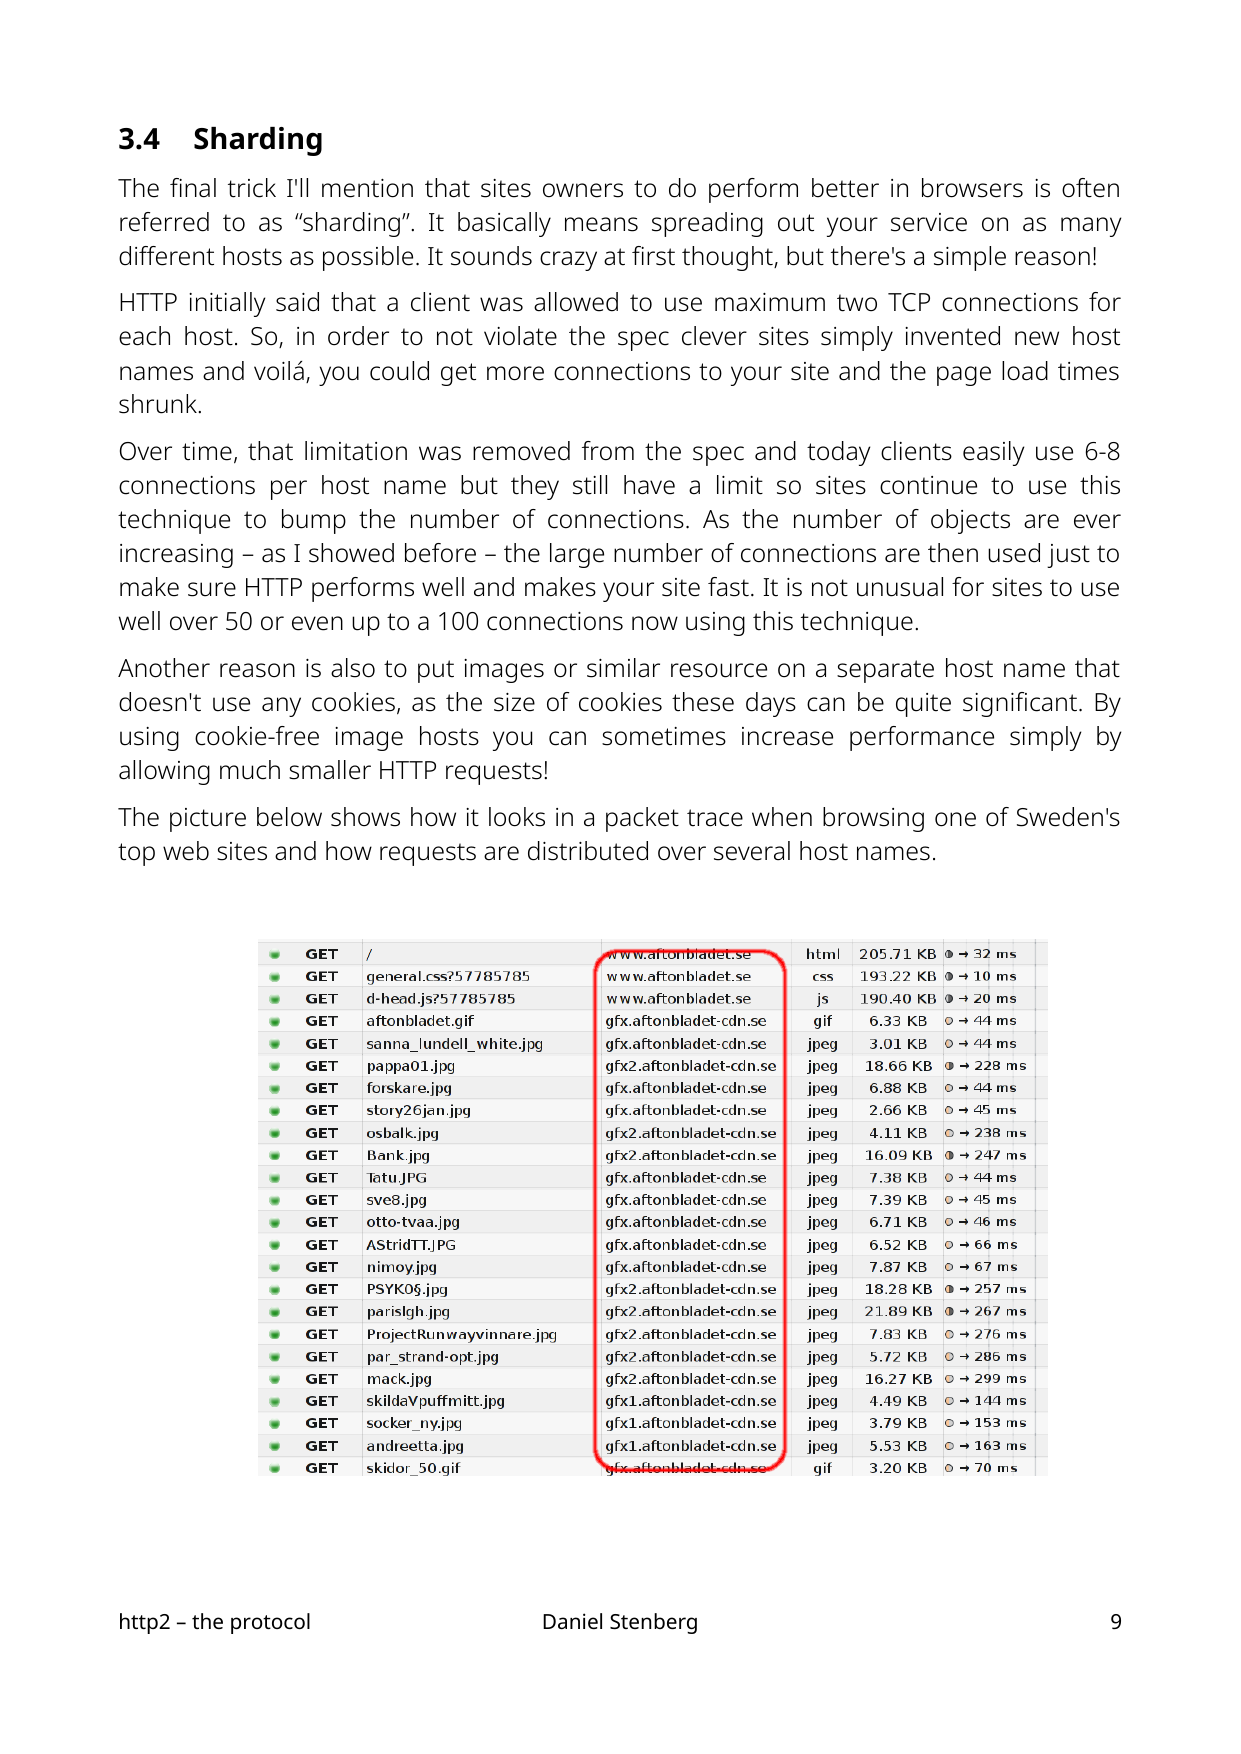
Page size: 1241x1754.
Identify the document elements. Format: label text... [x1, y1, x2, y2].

text Over time, that limitation was removed from the spec and today clients easily use 6-8 connections per host name but they still have a limit so sites continue to use this technique to bump the number of connections. As the number of objects are ever increasing – as I showed before – the large number of connections are then used just to make sure HTTP performs well and makes your site fast. It is not unusual for sites to use well over 50 or even up to a 100 connections now using this technique. [118, 434, 1122, 638]
subtitle Sharding [118, 118, 1122, 158]
text The final trick I'll mention that sites owners to do perform better in browsers is often referred to as “sharding”. It basically means spreading out your service on as many different hosts as possible. It sounds crazy at first thought, but there's a simple reason! [118, 170, 1122, 272]
text Another reason is also to put images or similar resource on a separate host name that doesn't use any cookies, as the size of cookies these days can be quite significant. By using cookie-free image hosts you can sometimes increase performance simply by allowing much smaller HTTP requests! [118, 651, 1122, 787]
text The picture below shows how it looks in a packet trace when browsing one of Sweden's top web sites and how requests are distributed over several host names. [118, 799, 1122, 867]
picture [258, 939, 1048, 1476]
text HTTP initially said that a client was allowed to use maximum two TCP connections for each host. So, in order to not violate the spec clever sites simply invented new host names and voilá, you could get more connections to your site and the page load times shrunk. [118, 285, 1122, 421]
